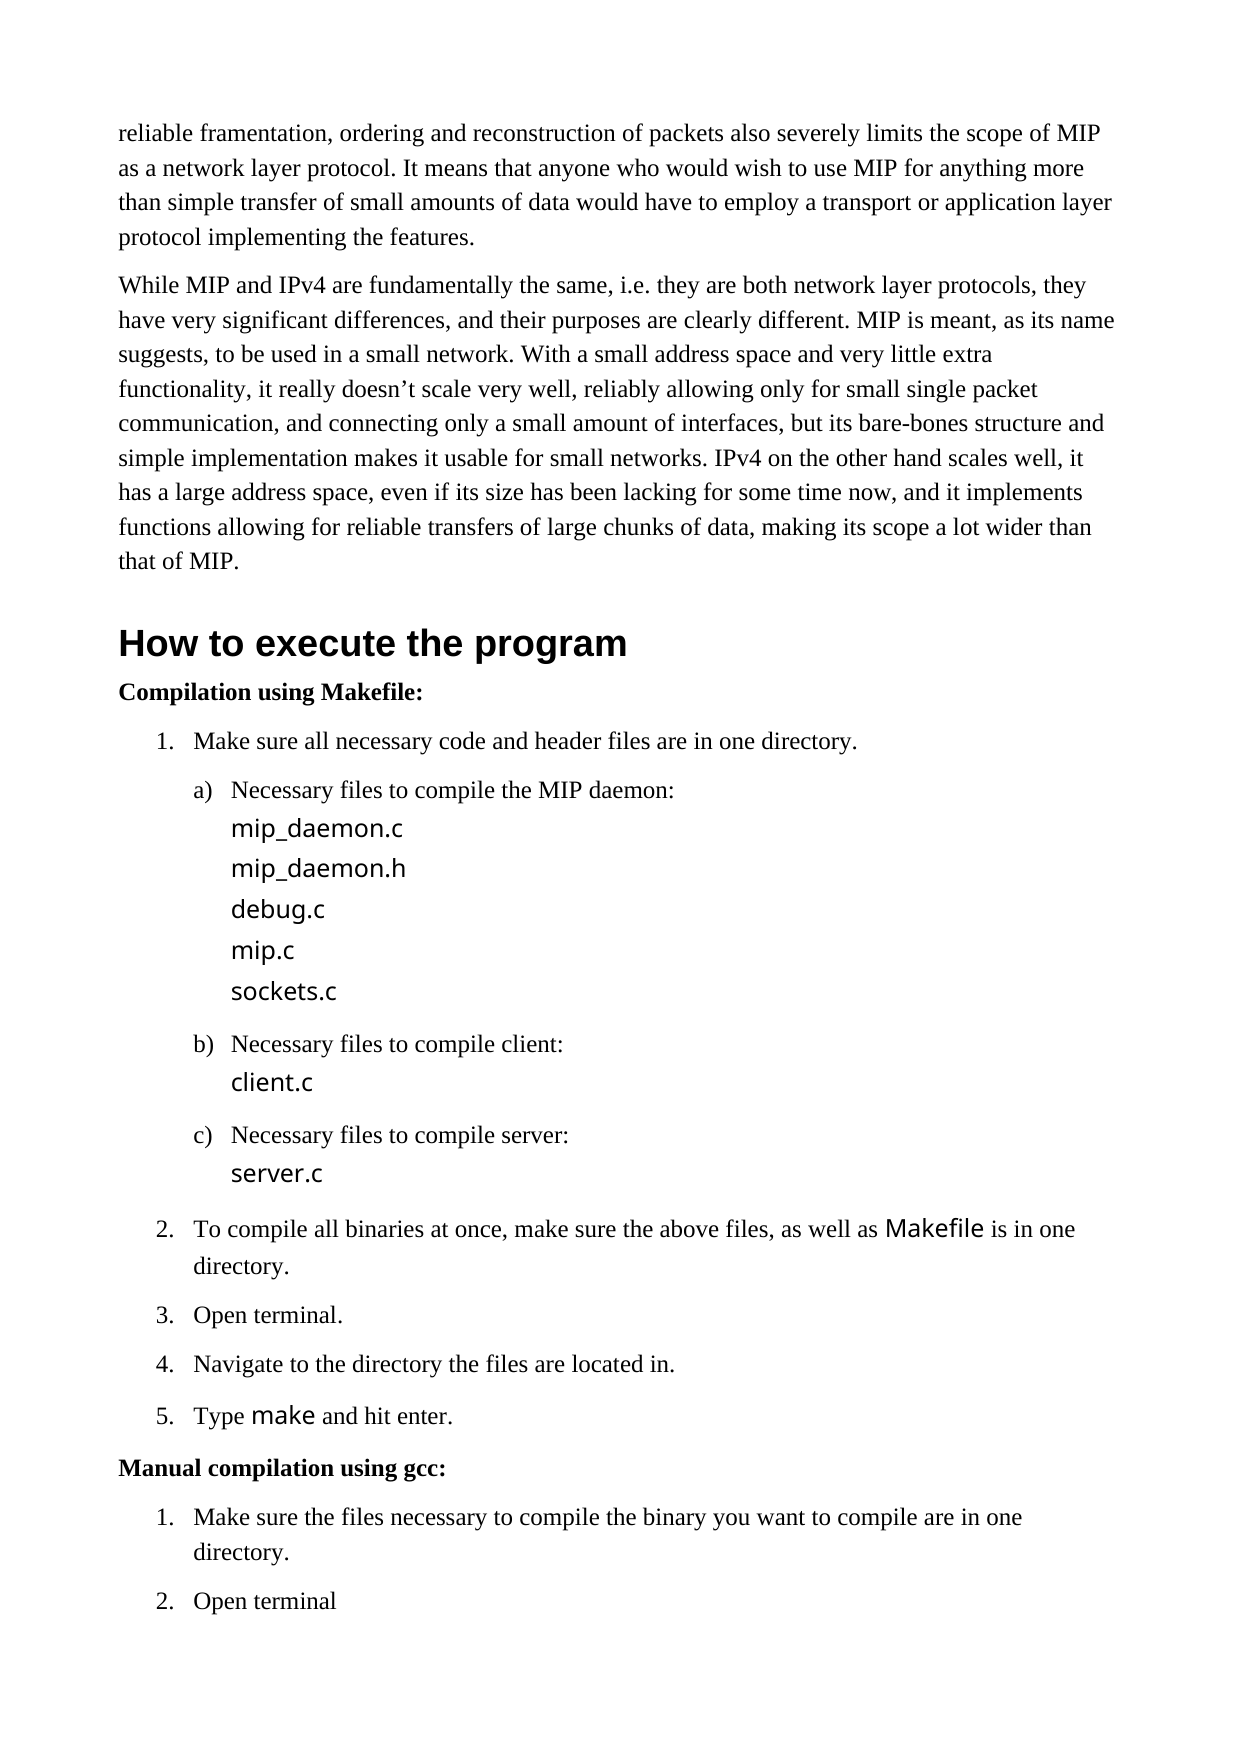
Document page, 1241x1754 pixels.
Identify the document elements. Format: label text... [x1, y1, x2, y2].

text reliable framentation, ordering and reconstruction of packets also severely limits the scope of MIP as a network layer protocol. It means that anyone who would wish to use MIP for anything more than simple transfer of small amounts of data would have to employ a transport or application layer protocol implementing the features. [118, 118, 1122, 250]
list Type make and hit enter. [156, 1398, 1122, 1432]
list Make sure all necessary code and header files are in one directory. [156, 726, 1122, 754]
list Necessary files to compile server: server.c [193, 1120, 1122, 1189]
list Open terminal. [156, 1300, 1122, 1328]
list Make sure the files necessary to compile the binary you want to compile are in one directory. [156, 1502, 1122, 1566]
subtitle How to execute the program [118, 621, 1122, 664]
list Open terminal [156, 1586, 1122, 1615]
text Compilation using Makefile: [118, 677, 1122, 705]
text While MIP and IPv4 are fundamentally the same, i.e. they are both network layer protocols, they have very significant differences, and their purposes are clearly different. MIP is meant, as its name suggests, to be used in a small network. With a small address space and very little extra functionality, it really doesn’t scale very well, reliably allowing only for small single packet communication, and connecting only a small amount of interfaces, but its bare-bones structure and simple implementation makes it usable for small networks. IPv4 on the other hand scales well, it has a large address space, even if its size has been lacking for some time now, and it implements functions allowing for reliable transfers of large chunks of data, making its scope a lot wider than that of MIP. [118, 271, 1122, 575]
list Necessary files to compile client: client.c [193, 1029, 1122, 1099]
list To compile all binaries at once, make sure the above files, as well as Makefile is in one directory. [156, 1211, 1122, 1279]
text Manual compilation using gcc: [118, 1453, 1122, 1482]
list Necessary files to compile the MIP daemon: mip_daemon.c mip_daemon.h debug.c mip.c sockets.c [193, 775, 1122, 1008]
list Navigate to the directory the files are located in. [156, 1349, 1122, 1378]
